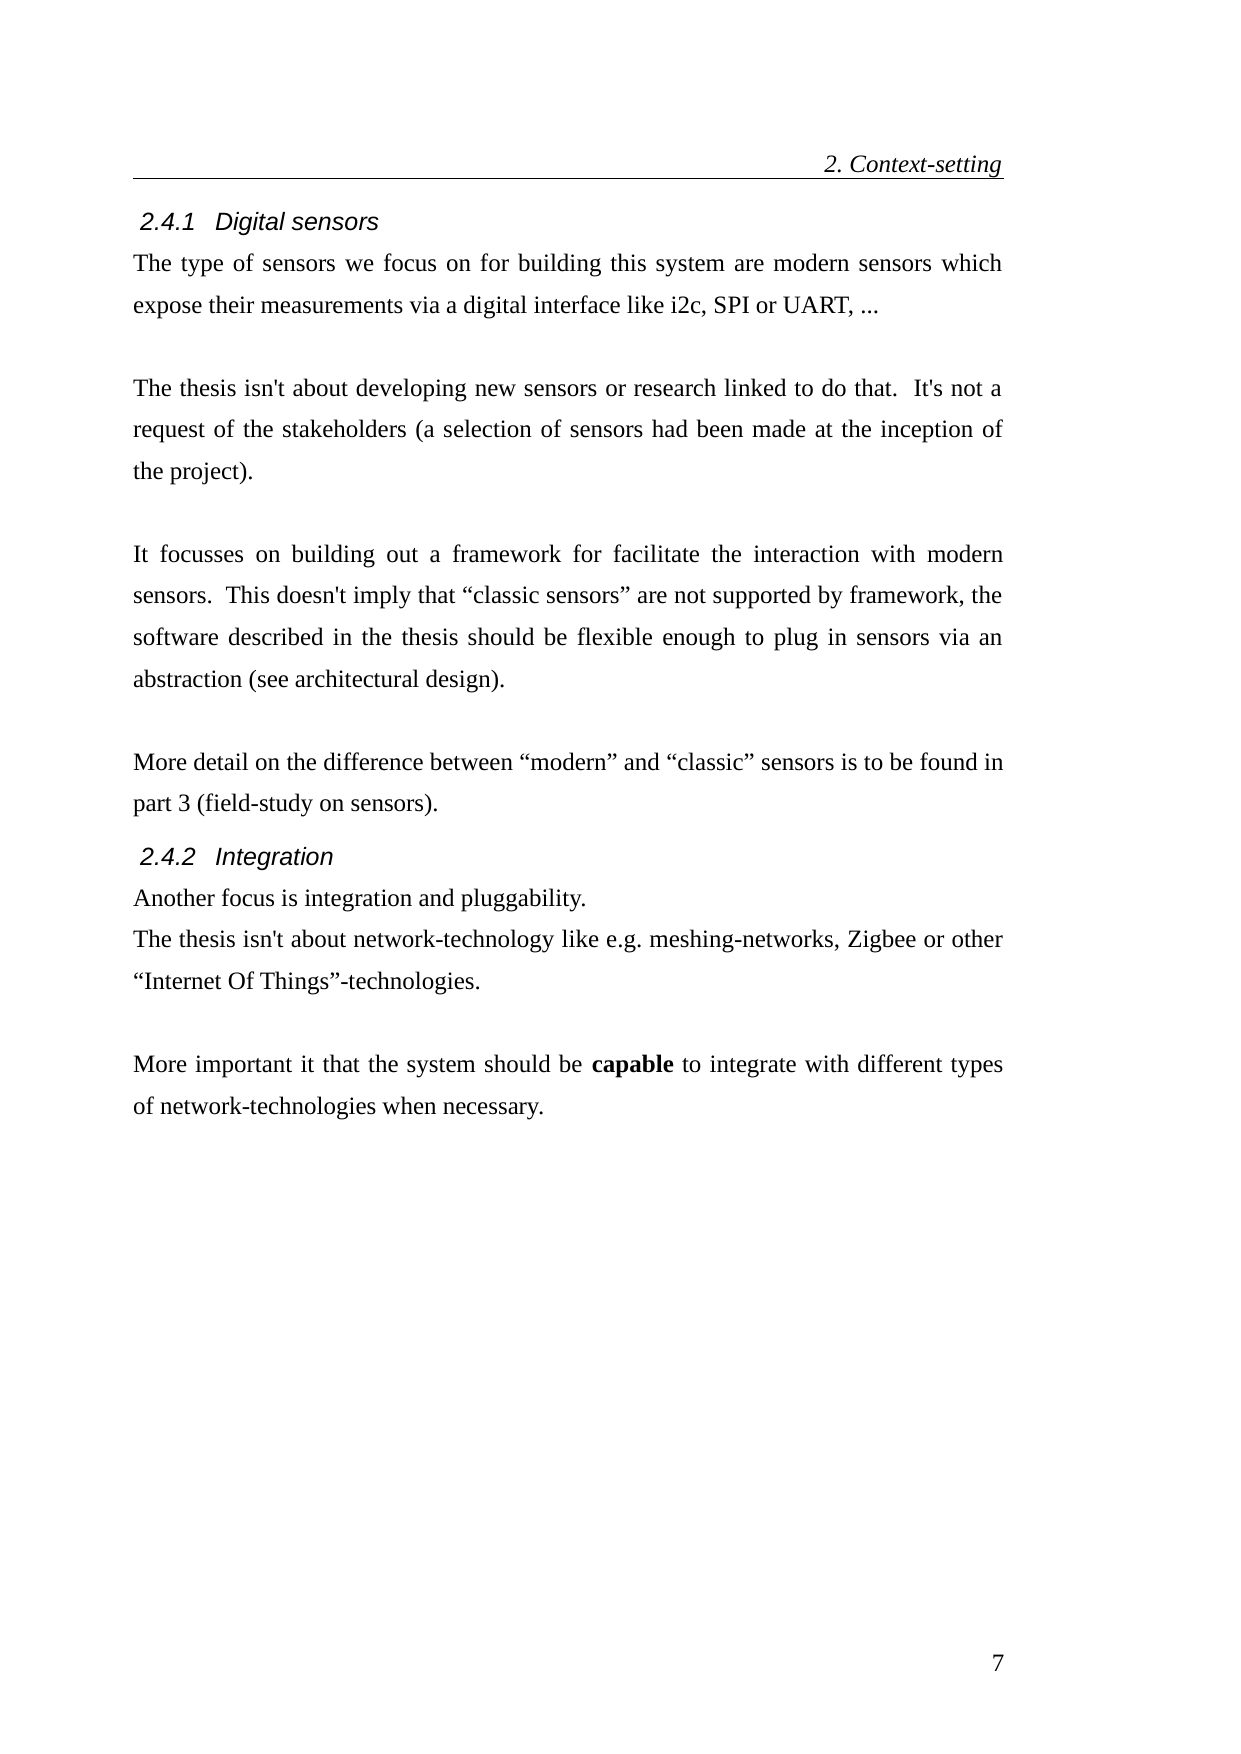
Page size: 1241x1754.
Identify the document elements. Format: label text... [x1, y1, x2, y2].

text More detail on the difference between “modern” and “classic” sensors is to be found in part 3 (field-study on sensors). [133, 748, 1004, 817]
text Another focus is integration and pluggability. [133, 884, 1004, 912]
text The type of sensors we focus on for building this system are modern sensors which expose their measurements via a digital interface like i2c, SPI or UART, ... [133, 249, 1004, 318]
text It focusses on building out a framework for facilitate the interaction with modern sensors. This doesn't imply that “classic sensors” are not supported by framework, the software described in the thesis should be flexible enough to plug in sensors via an abstraction (see architectural design). [133, 540, 1004, 692]
text The thesis isn't about network-technology like e.g. meshing-networks, Zigbee or other “Internet Of Things”-technologies. [133, 926, 1004, 995]
text The thesis isn't about developing new sensors or research linked to do that. It's not a request of the stakeholders (a selection of sensors had been made at the inception of the project). [133, 374, 1004, 485]
subtitle Integration [140, 842, 1004, 870]
subtitle Digital sensors [140, 207, 1004, 235]
text More important it that the system should be capable to integrate with different types of network-technologies when necessary. [133, 1050, 1004, 1119]
